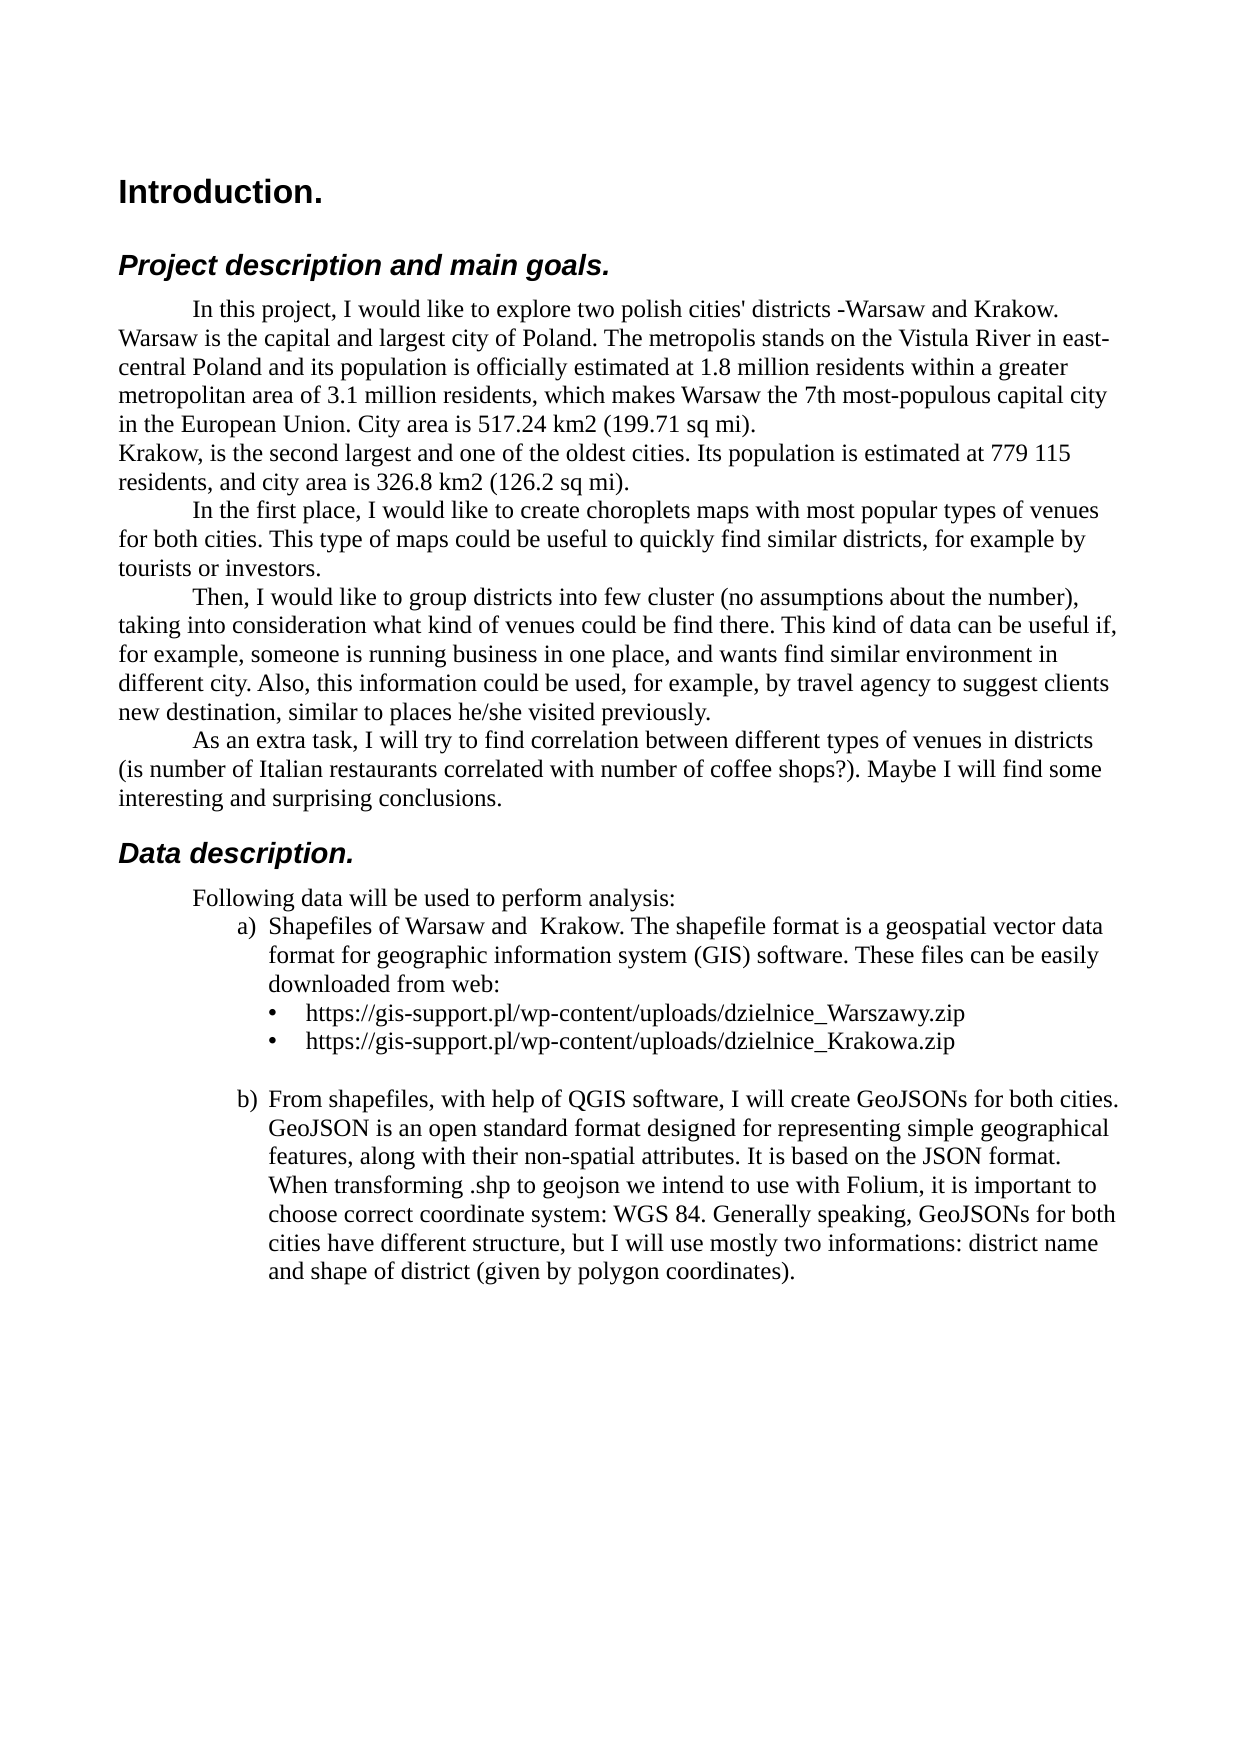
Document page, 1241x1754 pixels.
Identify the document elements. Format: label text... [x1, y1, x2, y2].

subtitle Introduction. [118, 172, 1122, 211]
subtitle Shapefiles of Warsaw and Krakow. The shapefile format is a geospatial vector data format for geographic information system (GIS) software. These files can be easily downloaded from web: [231, 911, 1122, 998]
subtitle Krakow, is the second largest and one of the oldest cities. Its population is estimated at 779 115 residents, and city area is 326.8 km2 (126.2 sq mi). [118, 438, 1122, 495]
subtitle Warsaw is the capital and largest city of Poland. The metropolis stands on the Vistula River in east-central Poland and its population is officially estimated at 1.8 million residents within a greater metropolitan area of 3.1 million residents, which makes Warsaw the 7th most-populous capital city in the European Union. City area is 517.24 km2 (199.71 sq mi). [118, 323, 1122, 438]
subtitle In this project, I would like to explore two polish cities' districts -Warsaw and Krakow. [118, 294, 1122, 323]
subtitle https://gis-support.pl/wp-content/uploads/dzielnice_Warszawy.zip [268, 998, 1122, 1026]
subtitle Data description. [118, 837, 1122, 870]
subtitle Following data will be used to perform analysis: [118, 883, 1122, 911]
subtitle https://gis-support.pl/wp-content/uploads/dzielnice_Krakowa.zip [268, 1026, 1122, 1055]
subtitle Then, I would like to group districts into few cluster (no assumptions about the number), taking into consideration what kind of venues could be find there. This kind of data can be useful if, for example, someone is running business in one place, and wants find similar environment in different city. Also, this information could be used, for example, by travel agency to suggest clients new destination, similar to places he/she visited previously. [118, 582, 1122, 725]
subtitle Project description and main goals. [118, 248, 1122, 282]
subtitle From shapefiles, with help of QGIS software, I will create GeoJSONs for both cities. GeoJSON is an open standard format designed for representing simple geographical features, along with their non-spatial attributes. It is based on the JSON format. When transforming .shp to geojson we intend to use with Folium, it is important to choose correct coordinate system: WGS 84. Generally speaking, GeoJSONs for both cities have different structure, but I will use mostly two informations: district name and shape of district (given by polygon coordinates). [231, 1084, 1122, 1285]
subtitle In the first place, I would like to create choroplets maps with most popular types of venues for both cities. This type of maps could be useful to quickly find similar districts, for example by tourists or investors. [118, 495, 1122, 582]
subtitle As an extra task, I will try to find correlation between different types of venues in districts (is number of Italian restaurants correlated with number of coffee shops?). Maybe I will find some interesting and surprising conclusions. [118, 725, 1122, 812]
